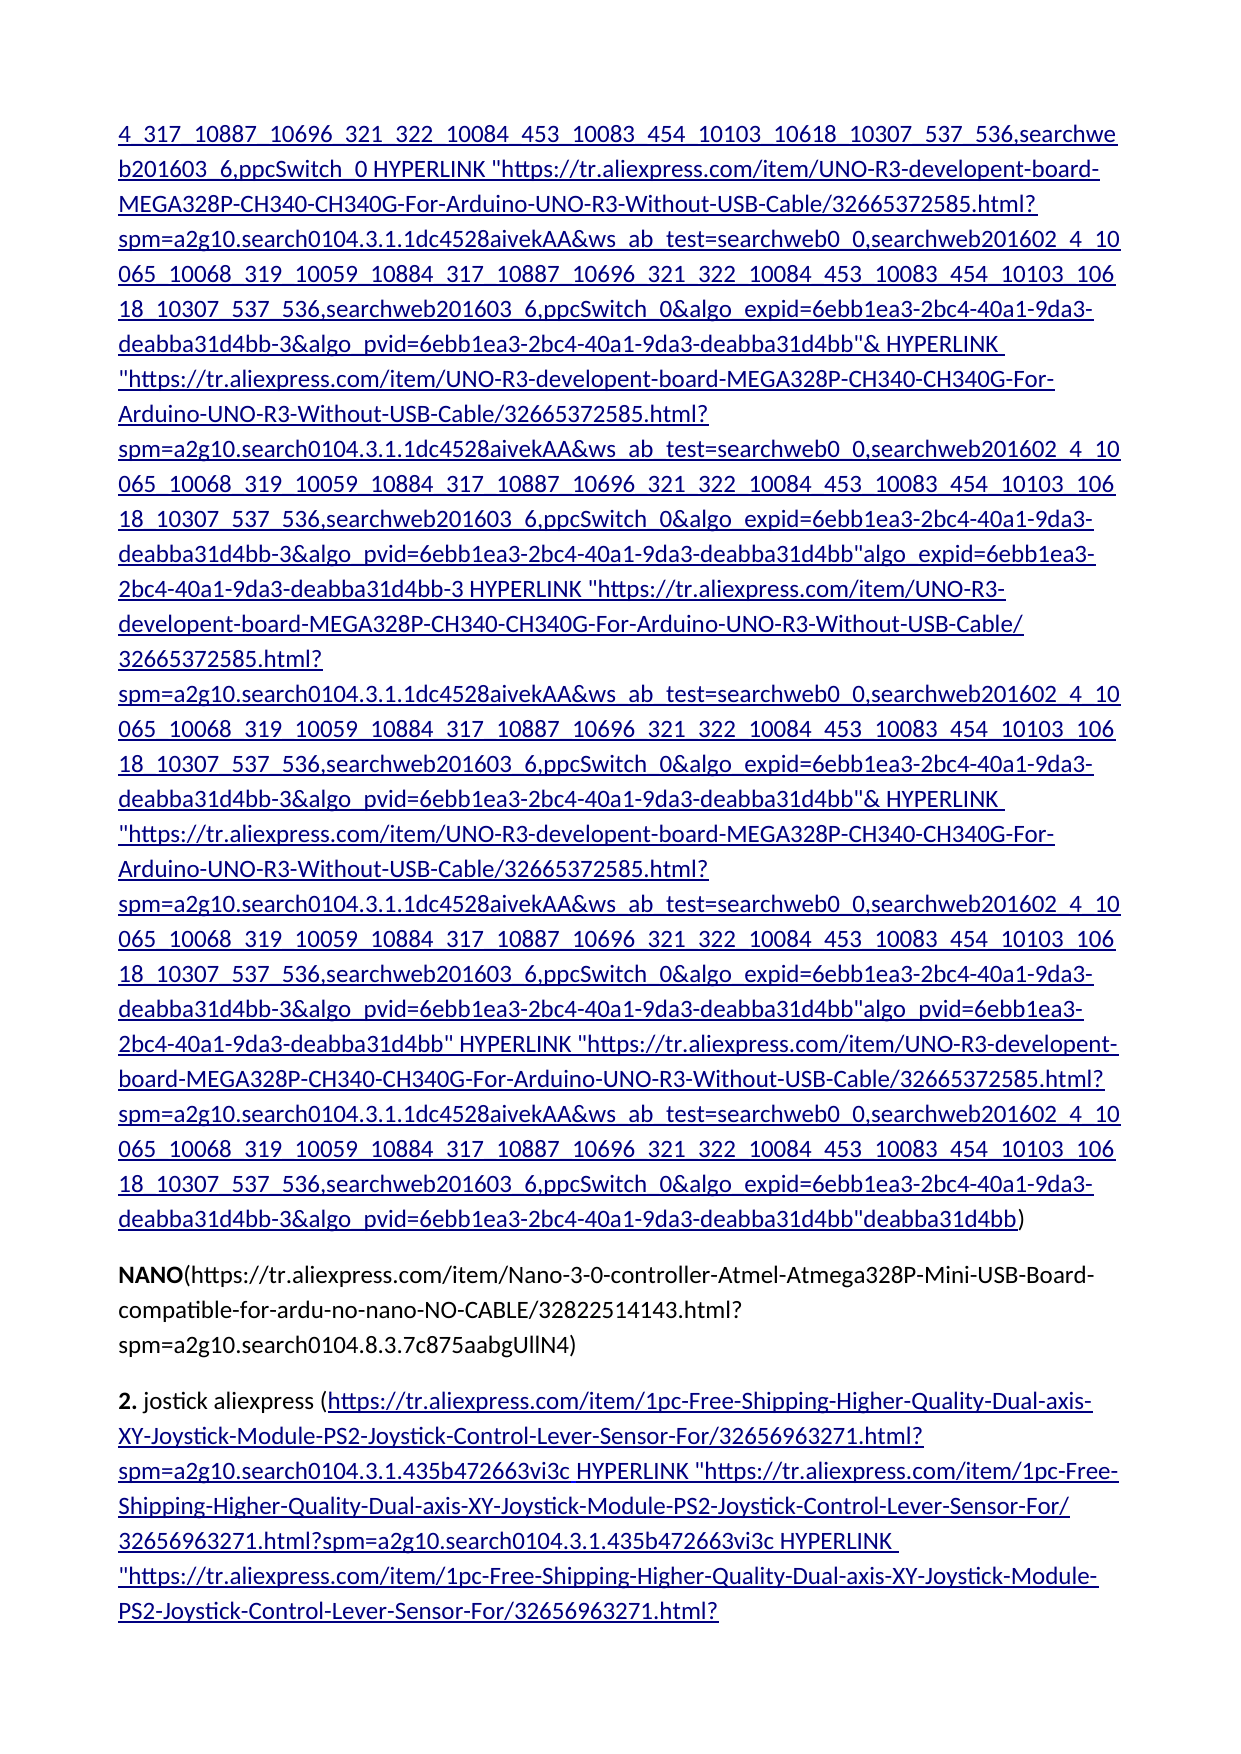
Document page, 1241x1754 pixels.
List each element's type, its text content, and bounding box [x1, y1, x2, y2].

text 2. jostick aliexpress (https://tr.aliexpress.com/item/1pc-Free-Shipping-Higher-Quality-Dual-axis-XY-Joystick-Module-PS2-Joystick-Control-Lever-Sensor-For/32656963271.html?spm=a2g10.search0104.3.1.435b472663vi3c HYPERLINK "https://tr.aliexpress.com/item/1pc-Free-Shipping-Higher-Quality-Dual-axis-XY-Joystick-Module-PS2-Joystick-Control-Lever-Sensor-For/32656963271.html?spm=a2g10.search0104.3.1.435b472663vi3c HYPERLINK "https://tr.aliexpress.com/item/1pc-Free-Shipping-Higher-Quality-Dual-axis-XY-Joystick-Module-PS2-Joystick-Control-Lever-Sensor-For/32656963271.html? [118, 1385, 1122, 1625]
text NANO(https://tr.aliexpress.com/item/Nano-3-0-controller-Atmel-Atmega328P-Mini-USB-Board-compatible-for-ardu-no-nano-NO-CABLE/32822514143.html?spm=a2g10.search0104.8.3.7c875aabgUllN4) [118, 1259, 1122, 1359]
text 4_317_10887_10696_321_322_10084_453_10083_454_10103_10618_10307_537_536,searchweb201603_6,ppcSwitch_0 HYPERLINK "https://tr.aliexpress.com/item/UNO-R3-developent-board-MEGA328P-CH340-CH340G-For-Arduino-UNO-R3-Without-USB-Cable/32665372585.html?spm=a2g10.search0104.3.1.1dc4528aivekAA&ws_ab_test=searchweb0_0,searchweb201602_4_10065_10068_319_10059_10884_317_10887_10696_321_322_10084_453_10083_454_10103_10618_10307_537_536,searchweb201603_6,ppcSwitch_0&algo_expid=6ebb1ea3-2bc4-40a1-9da3-deabba31d4bb-3&algo_pvid=6ebb1ea3-2bc4-40a1-9da3-deabba31d4bb"& HYPERLINK "https://tr.aliexpress.com/item/UNO-R3-developent-board-MEGA328P-CH340-CH340G-For-Arduino-UNO-R3-Without-USB-Cable/32665372585.html?spm=a2g10.search0104.3.1.1dc4528aivekAA&ws_ab_test=searchweb0_0,searchweb201602_4_10065_10068_319_10059_10884_317_10887_10696_321_322_10084_453_10083_454_10103_10618_10307_537_536,searchweb201603_6,ppcSwitch_0&algo_expid=6ebb1ea3-2bc4-40a1-9da3-deabba31d4bb-3&algo_pvid=6ebb1ea3-2bc4-40a1-9da3-deabba31d4bb"algo_expid=6ebb1ea3-2bc4-40a1-9da3-deabba31d4bb-3 HYPERLINK "https://tr.aliexpress.com/item/UNO-R3-developent-board-MEGA328P-CH340-CH340G-For-Arduino-UNO-R3-Without-USB-Cable/32665372585.html?spm=a2g10.search0104.3.1.1dc4528aivekAA&ws_ab_test=searchweb0_0,searchweb201602_4_10065_10068_319_10059_10884_317_10887_10696_321_322_10084_453_10083_454_10103_10618_10307_537_536,searchweb201603_6,ppcSwitch_0&algo_expid=6ebb1ea3-2bc4-40a1-9da3-deabba31d4bb-3&algo_pvid=6ebb1ea3-2bc4-40a1-9da3-deabba31d4bb"& HYPERLINK "https://tr.aliexpress.com/item/UNO-R3-developent-board-MEGA328P-CH340-CH340G-For-Arduino-UNO-R3-Without-USB-Cable/32665372585.html?spm=a2g10.search0104.3.1.1dc4528aivekAA&ws_ab_test=searchweb0_0,searchweb201602_4_10065_10068_319_10059_10884_317_10887_10696_321_322_10084_453_10083_454_10103_10618_10307_537_536,searchweb201603_6,ppcSwitch_0&algo_expid=6ebb1ea3-2bc4-40a1-9da3-deabba31d4bb-3&algo_pvid=6ebb1ea3-2bc4-40a1-9da3-deabba31d4bb"algo_pvid=6ebb1ea3-2bc4-40a1-9da3-deabba31d4bb" HYPERLINK "https://tr.aliexpress.com/item/UNO-R3-developent-board-MEGA328P-CH340-CH340G-For-Arduino-UNO-R3-Without-USB-Cable/32665372585.html?spm=a2g10.search0104.3.1.1dc4528aivekAA&ws_ab_test=searchweb0_0,searchweb201602_4_10065_10068_319_10059_10884_317_10887_10696_321_322_10084_453_10083_454_10103_10618_10307_537_536,searchweb201603_6,ppcSwitch_0&algo_expid=6ebb1ea3-2bc4-40a1-9da3-deabba31d4bb-3&algo_pvid=6ebb1ea3-2bc4-40a1-9da3-deabba31d4bb"deabba31d4bb) [118, 118, 1122, 1234]
